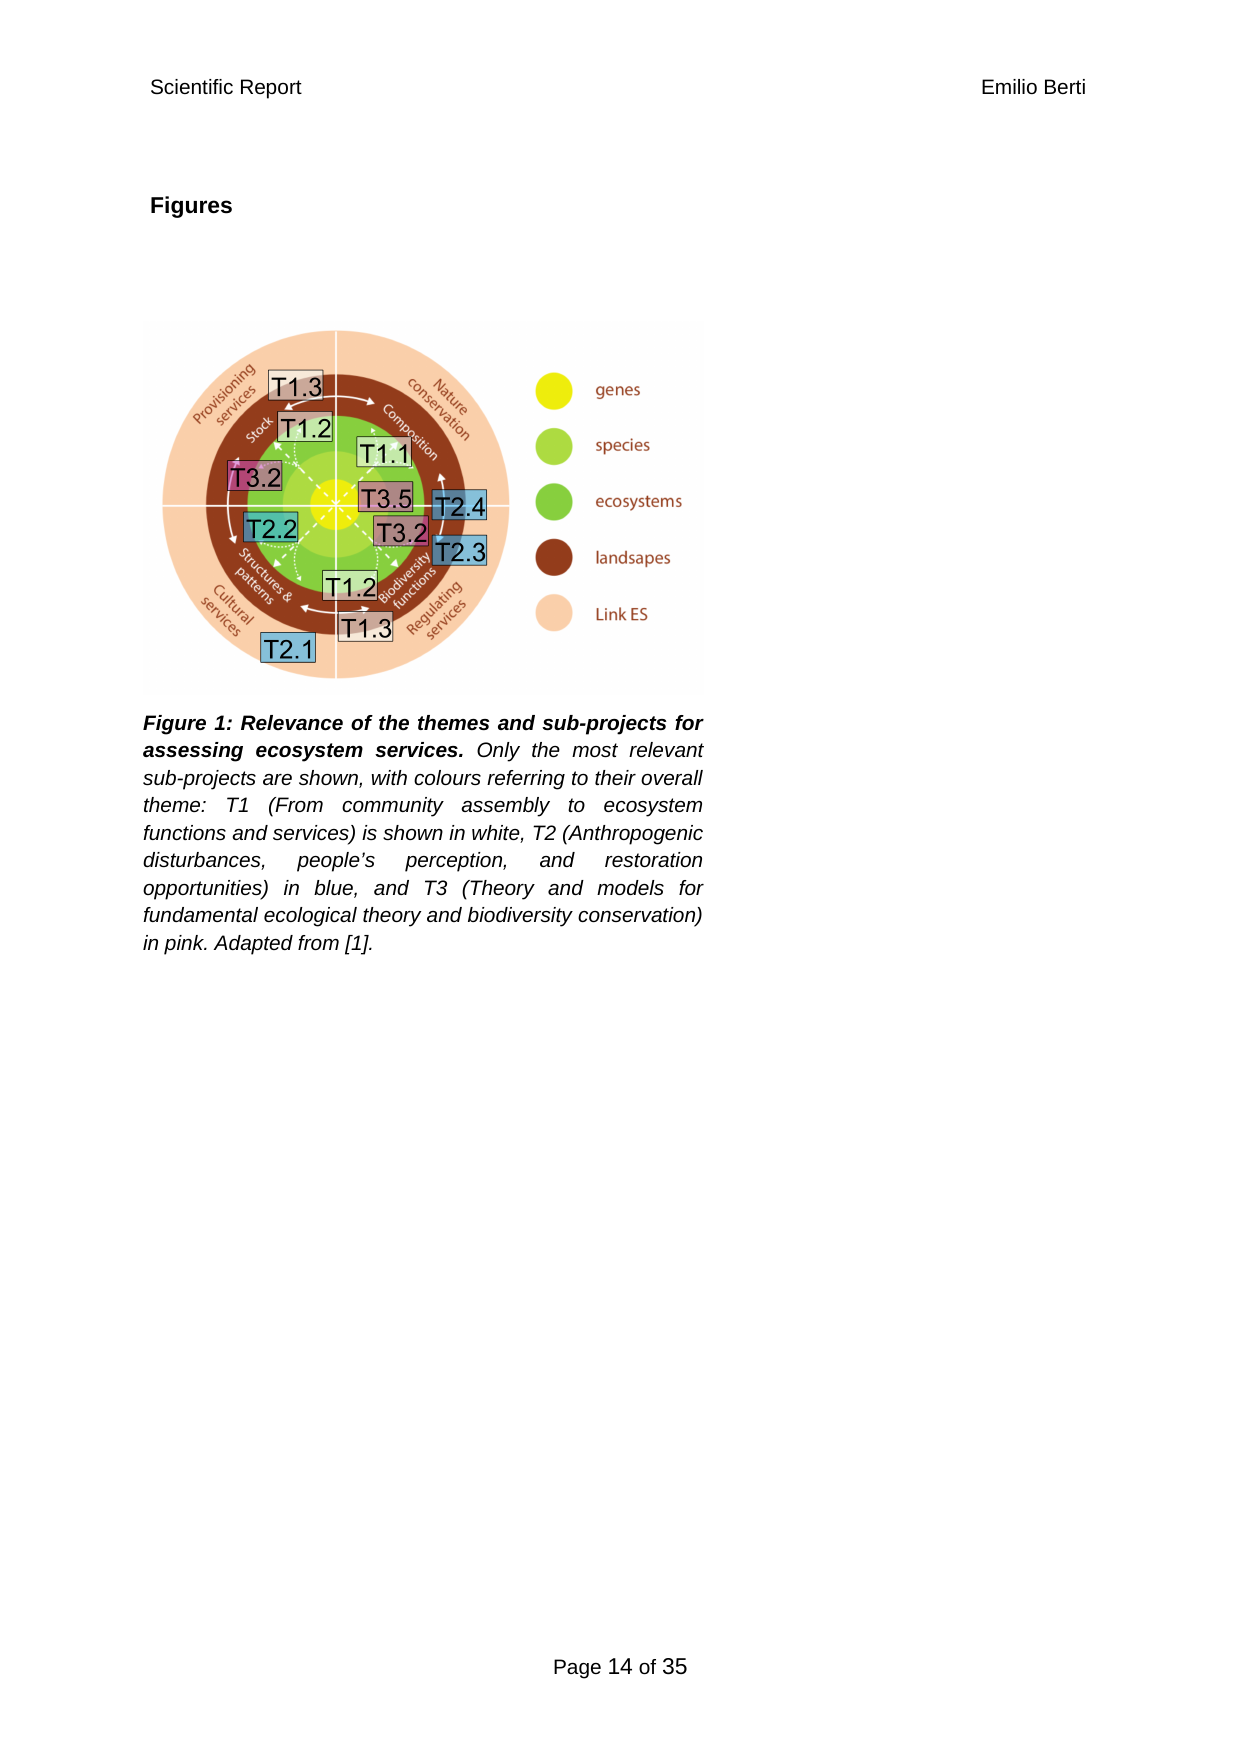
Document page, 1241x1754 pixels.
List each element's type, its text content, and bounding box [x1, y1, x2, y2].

subtitle Figures [150, 192, 1090, 218]
text Figure 1: Relevance of the themes and sub-projects for assessing ecosystem services. Only the most relevant sub-projects are shown, with colours referring to their overall theme: T1 (From community assembly to ecosystem functions and services) is shown in white, T2 (Anthropogenic disturbances, people’s perception, and restoration opportunities) in blue, and T3 (Theory and models for fundamental ecological theory and biodiversity conservation) in pink. Adapted from [1]. [143, 695, 704, 954]
picture [142, 321, 704, 695]
